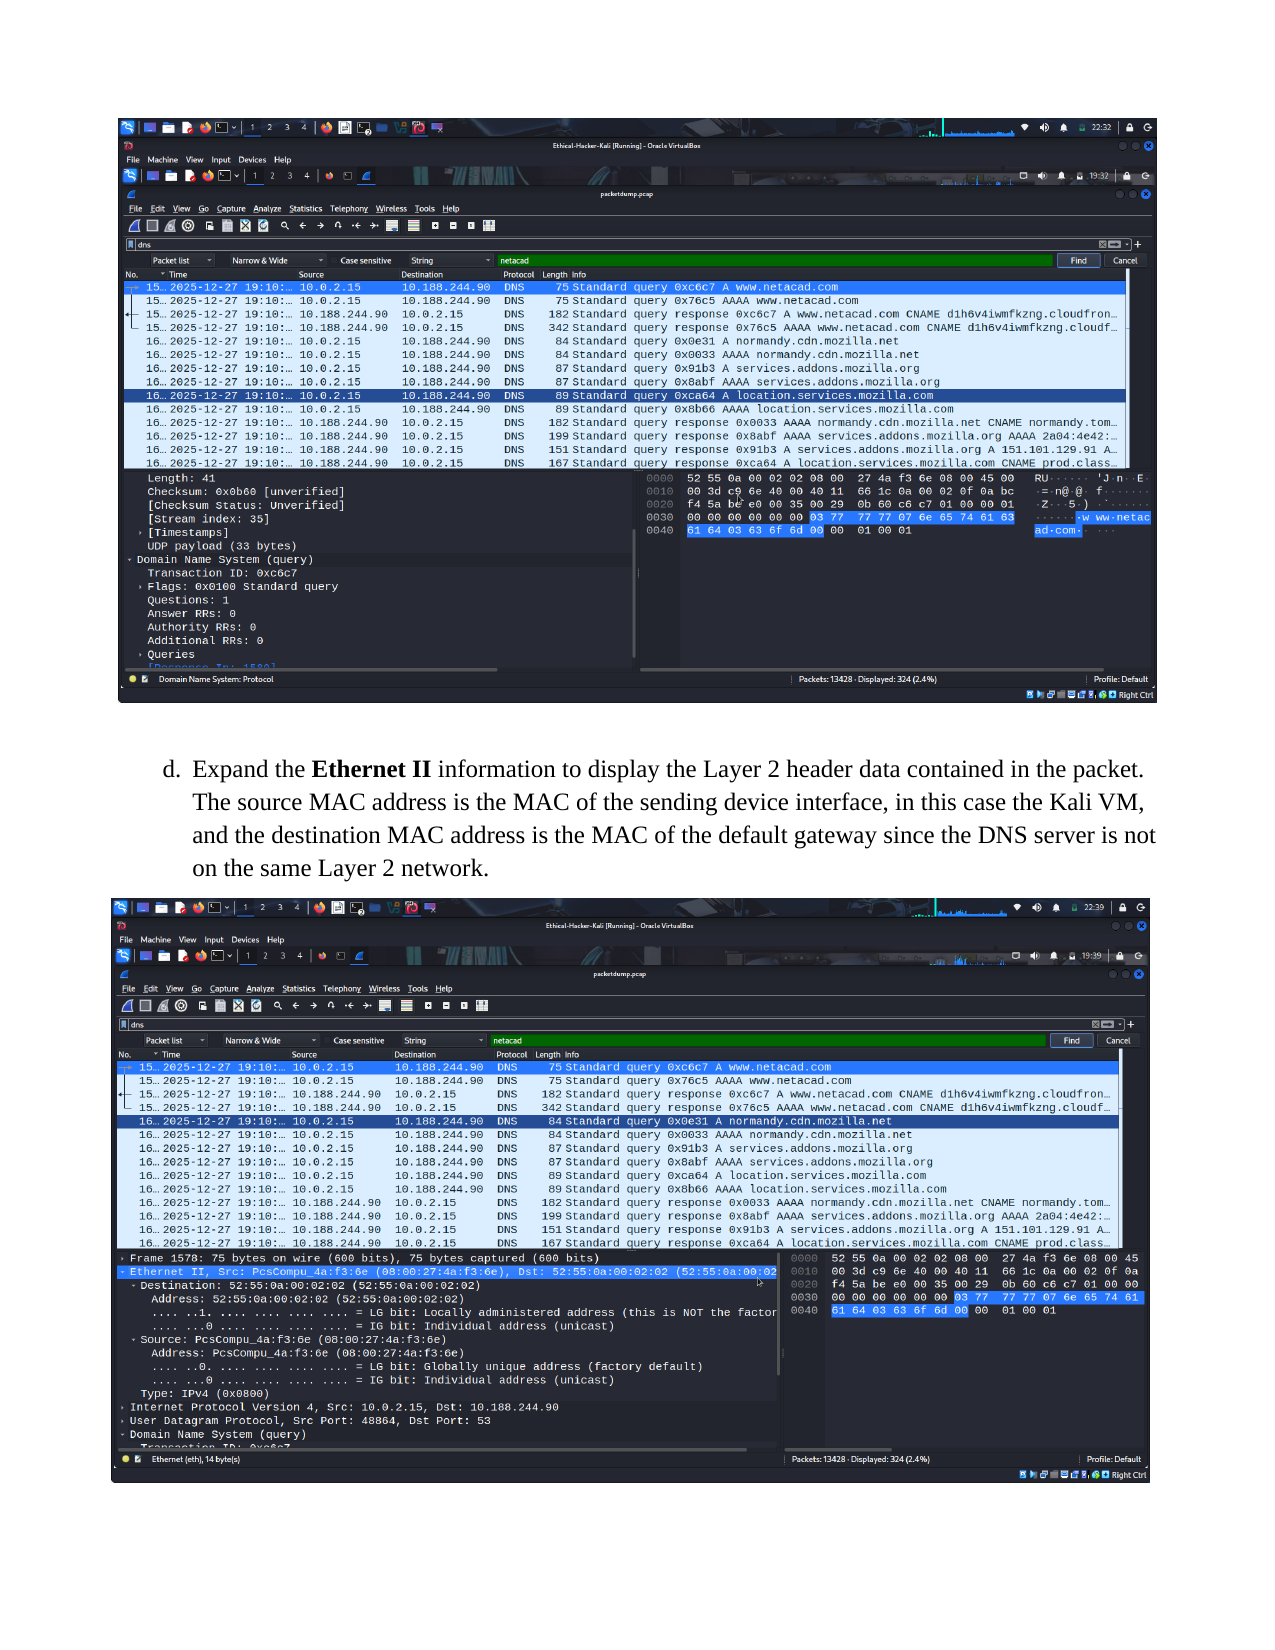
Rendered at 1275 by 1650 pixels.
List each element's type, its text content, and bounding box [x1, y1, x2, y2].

picture [111, 898, 1150, 1483]
picture [118, 118, 1157, 703]
list Expand the Ethernet II information to display the Layer 2 header data contained in the packet. The source MAC address is the MAC of the sending device interface, in this case the Kali VM, and the destination MAC address is the MAC of the default gateway since the DNS server is not on the same Layer 2 network. [162, 754, 1157, 882]
